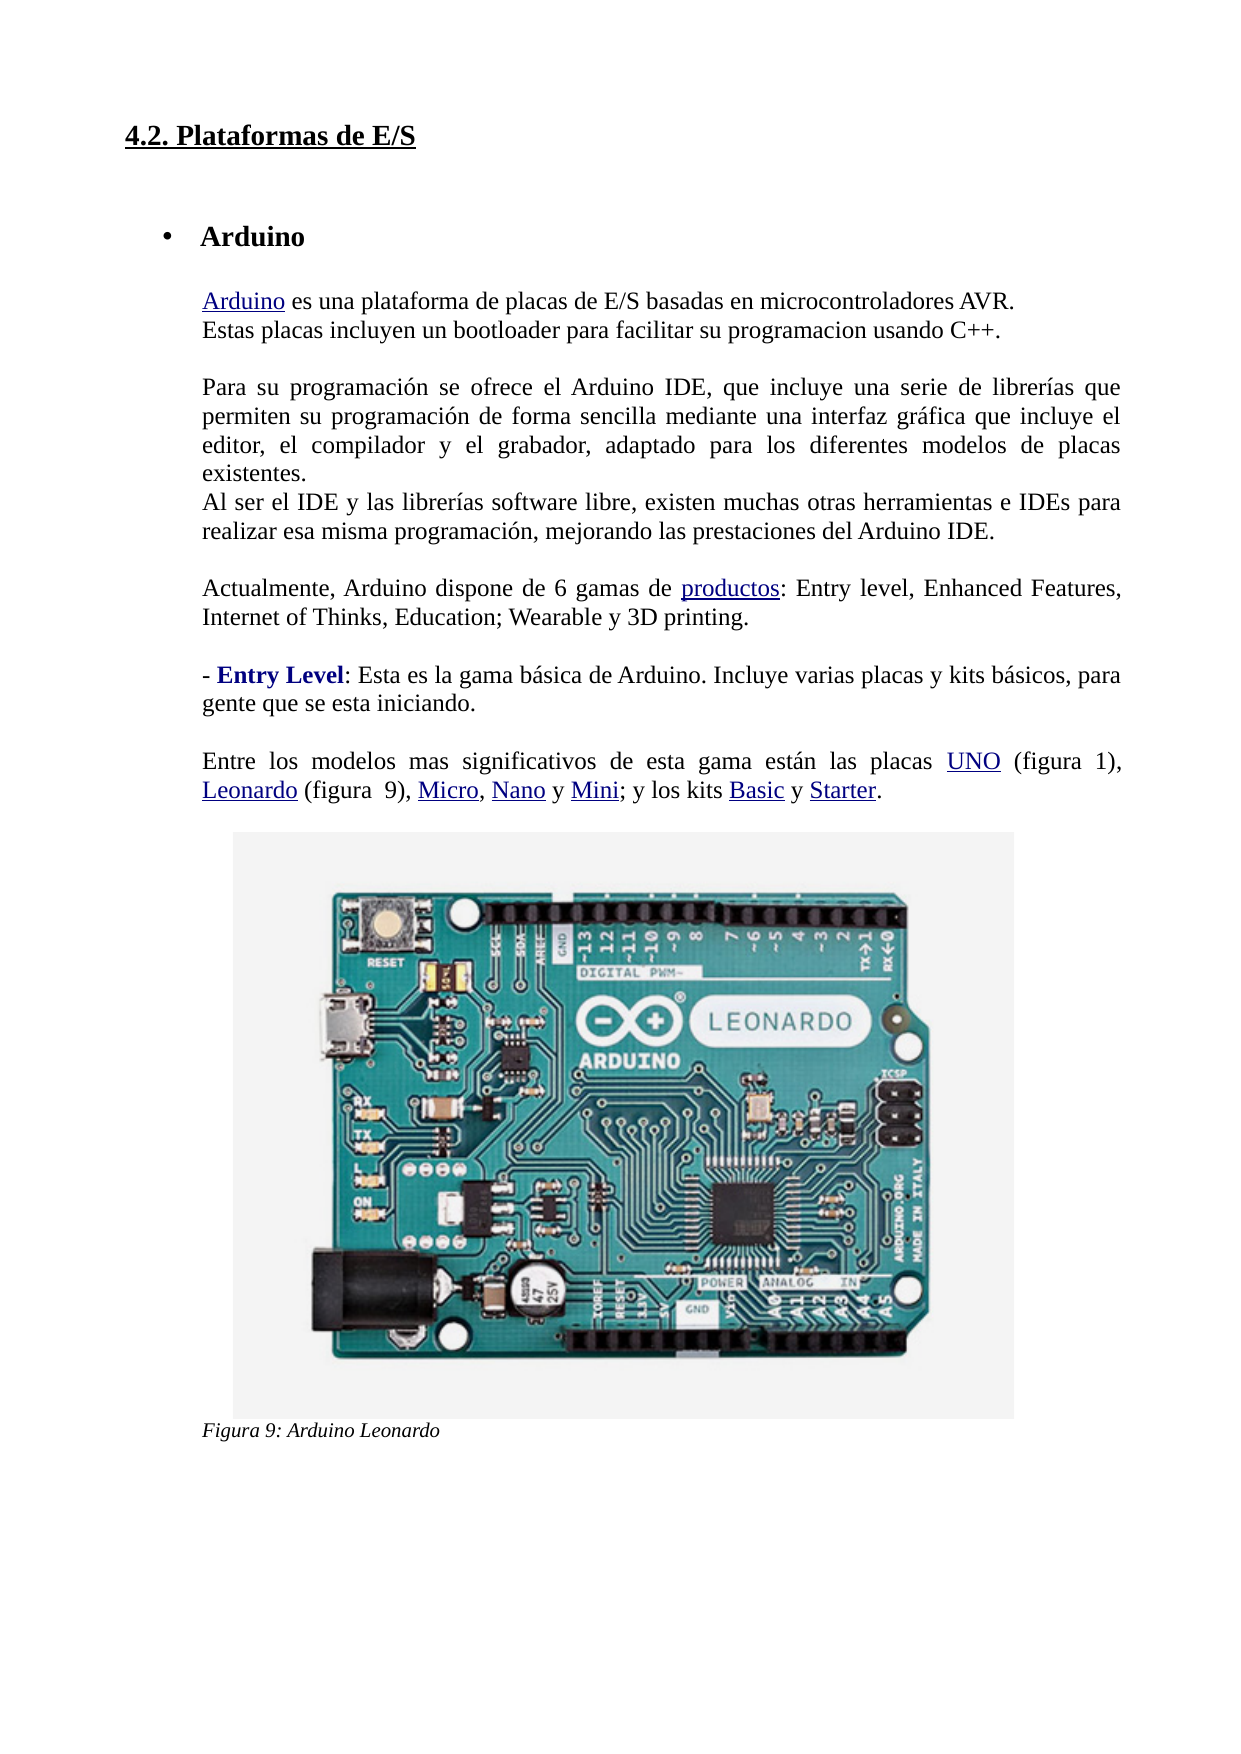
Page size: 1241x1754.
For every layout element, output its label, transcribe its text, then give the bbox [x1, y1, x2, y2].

picture [232, 832, 1015, 1419]
text Estas placas incluyen un bootloader para facilitar su programacion usando C++. [202, 315, 1122, 343]
text 4.2. Plataformas de E/S [125, 118, 1122, 152]
text - Entry Level: Esta es la gama básica de Arduino. Incluye varias placas y kits básicos, para gente que se esta iniciando. [202, 660, 1122, 717]
text Para su programación se ofrece el Arduino IDE, que incluye una serie de librerías que permiten su programación de forma sencilla mediante una interfaz gráfica que incluye el editor, el compilador y el grabador, adaptado para los diferentes modelos de placas existentes. Al ser el IDE y las librerías software libre, existen muchas otras herramientas e IDEs para realizar esa misma programación, mejorando las prestaciones del Arduino IDE. [202, 372, 1122, 545]
text Arduino es una plataforma de placas de E/S basadas en microcontroladores AVR. [202, 286, 1122, 315]
text Figura 9: Arduino Leonardo [202, 832, 1122, 1442]
text Actualmente, Arduino dispone de 6 gamas de productos: Entry level, Enhanced Features, Internet of Thinks, Education; Wearable y 3D printing. [202, 573, 1122, 631]
list Arduino [162, 219, 1122, 252]
text Entre los modelos mas significativos de esta gama están las placas UNO (figura 1), Leonardo (figura 9), Micro, Nano y Mini; y los kits Basic y Starter. [202, 717, 1122, 803]
